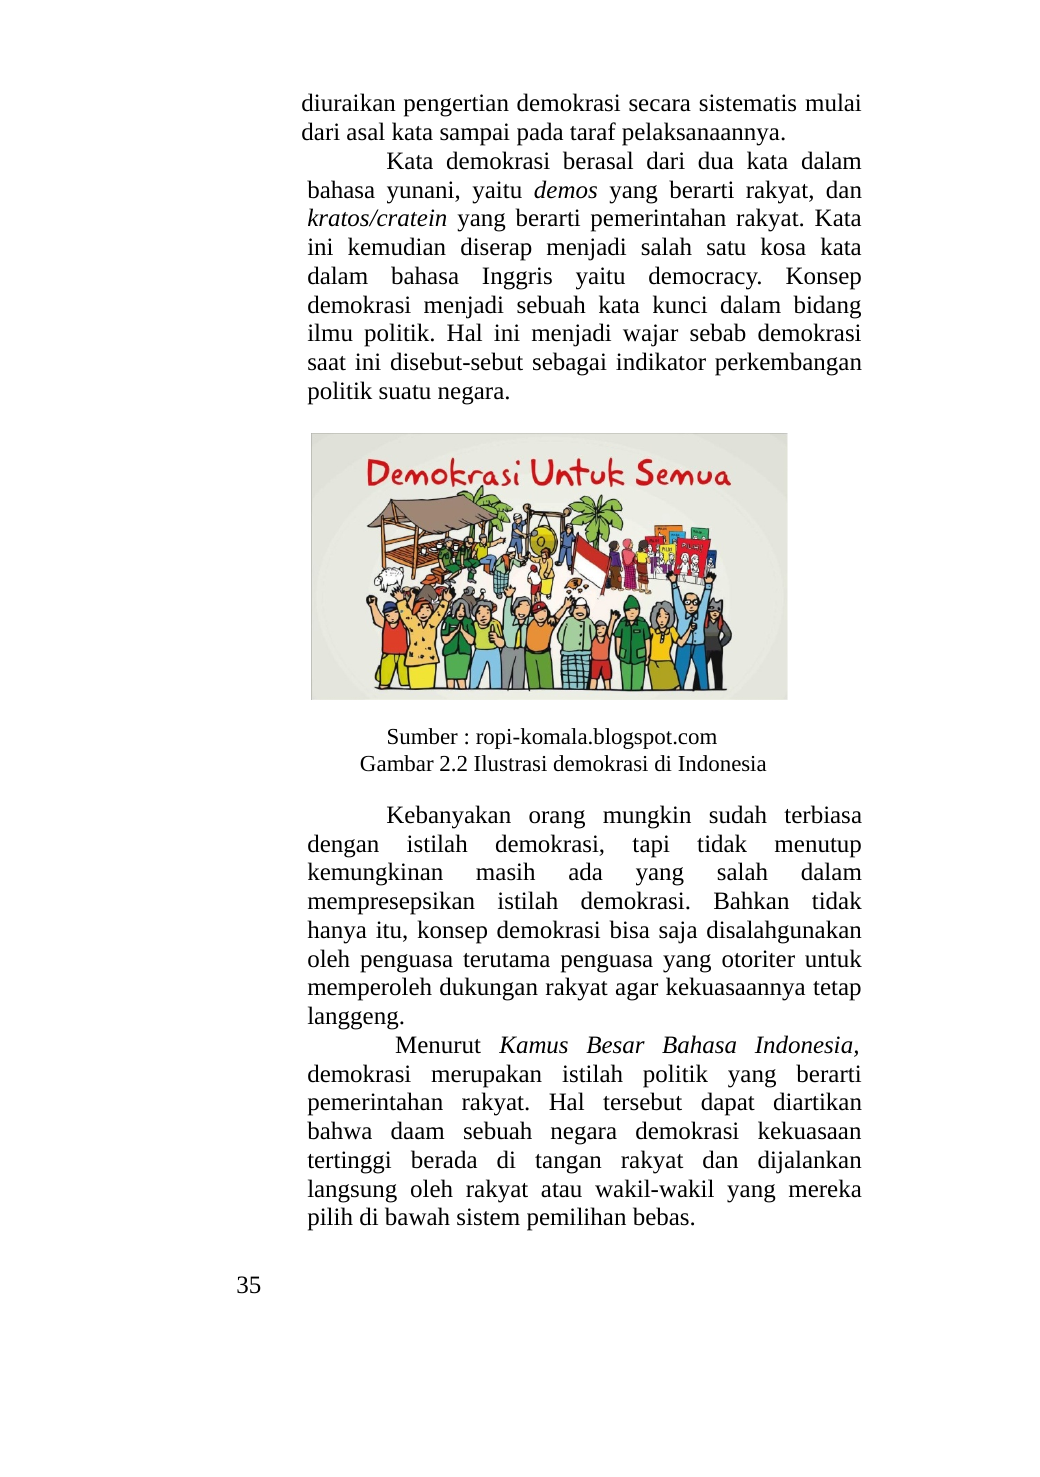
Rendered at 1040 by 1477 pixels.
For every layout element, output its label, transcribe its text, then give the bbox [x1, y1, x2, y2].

text Kata demokrasi berasal dari dua kata dalam bahasa yunani, yaitu demos yang berarti rakyat, dan kratos/cratein yang berarti pemerintahan rakyat. Kata ini kemudian diserap menjadi salah satu kosa kata dalam bahasa Inggris yaitu democracy. Konsep demokrasi menjadi sebuah kata kunci dalam bidang ilmu politik. Hal ini menjadi wajar sebab demokrasi saat ini disebut-sebut sebagai indikator perkembangan politik suatu negara. [307, 146, 862, 405]
picture [311, 433, 788, 700]
text Kebanyakan orang mungkin sudah terbiasa dengan istilah demokrasi, tapi tidak menutup kemungkinan masih ada yang salah dalam mempresepsikan istilah demokrasi. Bahkan tidak hanya itu, konsep demokrasi bisa saja disalahgunakan oleh penguasa terutama penguasa yang otoriter untuk memperoleh dukungan rakyat agar kekuasaannya tetap langgeng. [307, 800, 862, 1030]
text Sumber : ropi-komala.blogspot.com [236, 723, 862, 749]
list diuraikan pengertian demokrasi secara sistematis mulai dari asal kata sampai pada taraf pelaksanaannya. [301, 88, 862, 146]
text Gambar 2.2 Ilustrasi demokrasi di Indonesia [236, 749, 862, 776]
text Menurut Kamus Besar Bahasa Indonesia, demokrasi merupakan istilah politik yang berarti pemerintahan rakyat. Hal tersebut dapat diartikan bahwa daam sebuah negara demokrasi kekuasaan tertinggi berada di tangan rakyat dan dijalankan langsung oleh rakyat atau wakil-wakil yang mereka pilih di bawah sistem pemilihan bebas. [307, 1030, 862, 1231]
